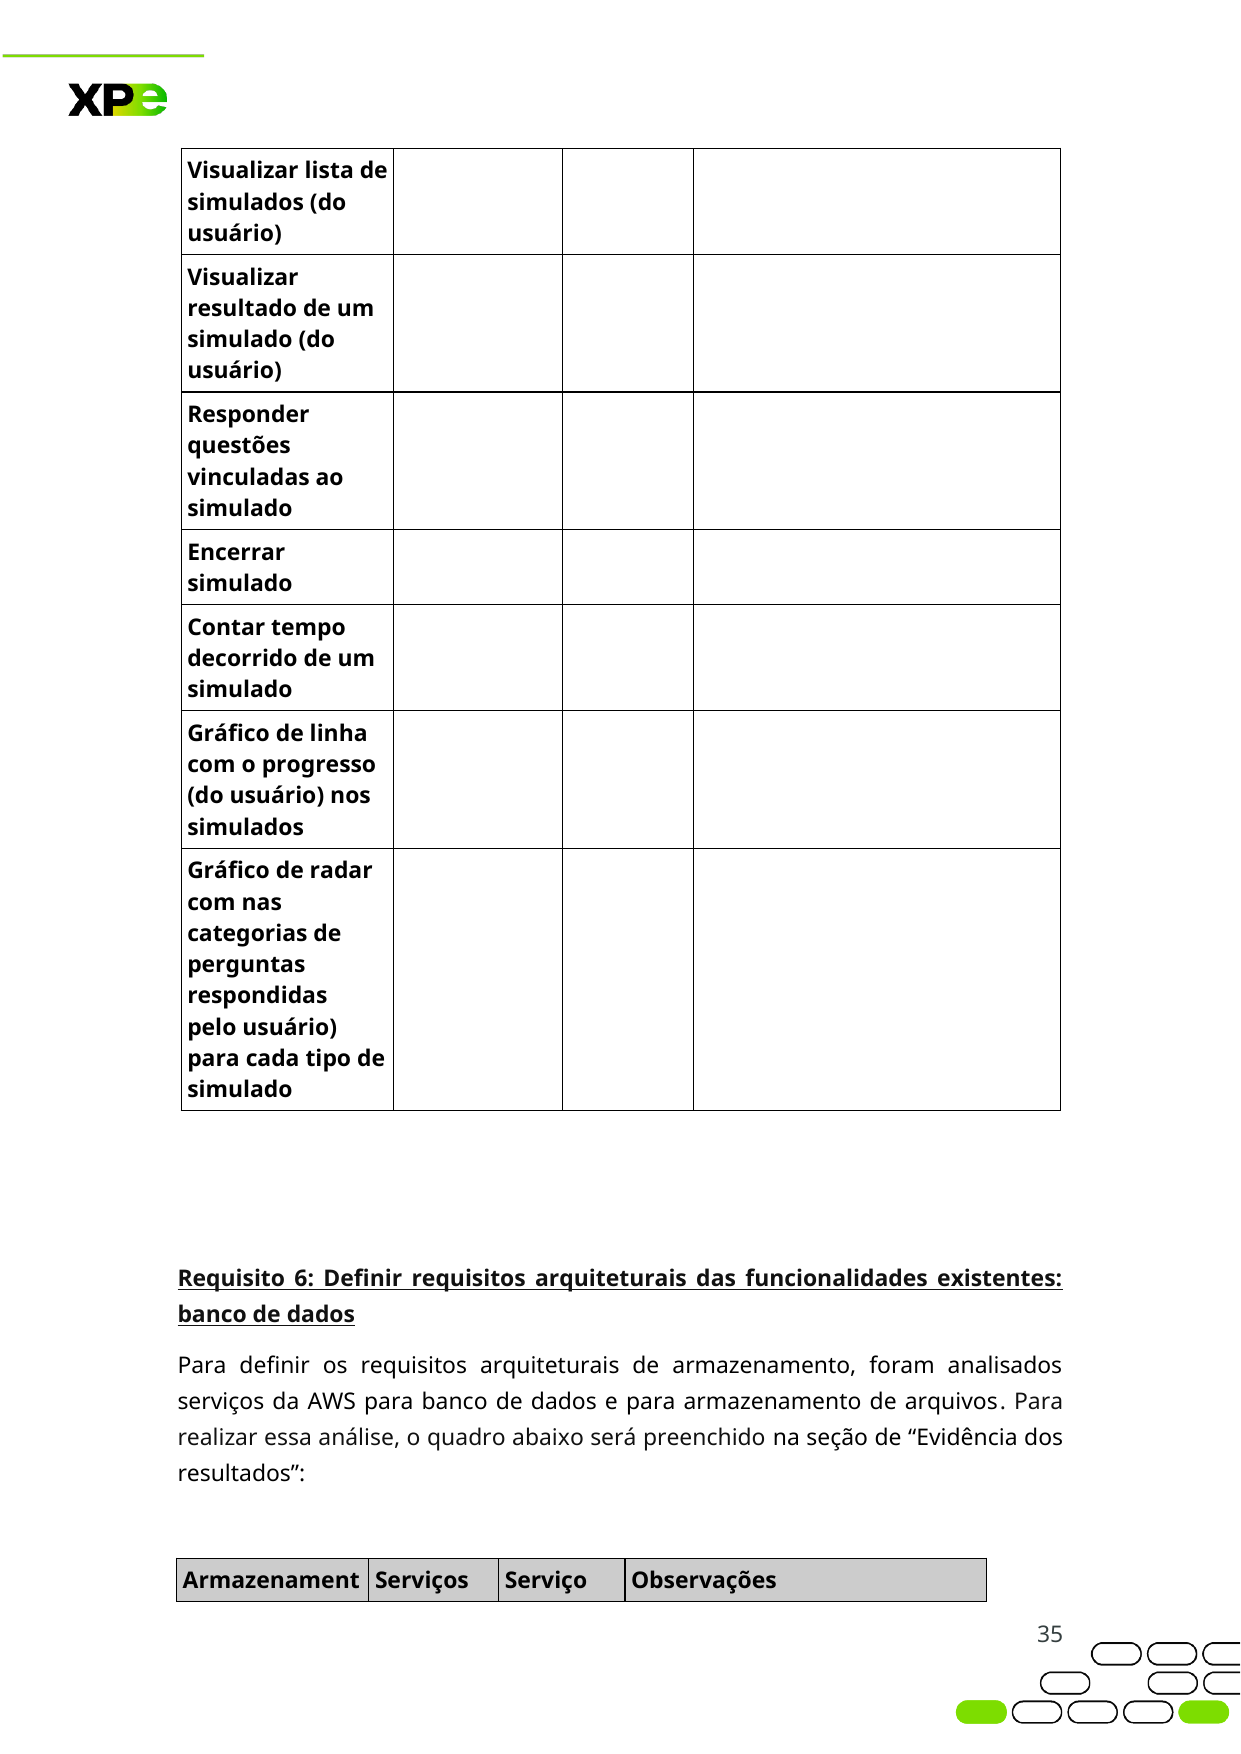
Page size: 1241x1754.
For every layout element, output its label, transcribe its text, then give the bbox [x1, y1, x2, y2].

table_cell [694, 149, 1060, 254]
table_cell [694, 393, 1060, 529]
table_cell Gráfico de linha com o progresso (do usuário) nos simulados [182, 711, 393, 848]
table_cell [563, 149, 693, 254]
table_cell [694, 530, 1060, 604]
table_header Serviços [369, 1559, 498, 1601]
text Requisito 6: Definir requisitos arquiteturais das funcionalidades existentes: [177, 1262, 1063, 1289]
table_cell [563, 849, 693, 1110]
table_cell [563, 393, 693, 529]
table_cell [694, 605, 1060, 710]
table_cell [394, 849, 562, 1110]
table_cell Contar tempo decorrido de um simulado [182, 605, 393, 710]
table_cell [563, 711, 693, 848]
table_cell [563, 255, 693, 391]
table_cell Visualizar lista de simulados (do usuário) [182, 149, 393, 254]
table_cell Gráfico de radar com nas categorias de perguntas respondidas pelo usuário) para cada tipo de simulado [182, 849, 393, 1110]
table_header Observações [626, 1559, 986, 1601]
table_cell [394, 255, 562, 391]
table_cell [394, 393, 562, 529]
table_cell [563, 530, 693, 604]
table_cell [394, 711, 562, 848]
text banco de dados [177, 1290, 1063, 1329]
table_cell Encerrar simulado [182, 530, 393, 604]
table_cell [694, 711, 1060, 848]
table_cell [394, 530, 562, 604]
table_header Armazenament [177, 1559, 368, 1601]
table_cell [394, 605, 562, 710]
table_cell [394, 149, 562, 254]
table_cell [694, 255, 1060, 391]
text Para definir os requisitos arquiteturais de armazenamento, foram analisados serviços da AWS para banco de dados e para armazenamento de arquivos. Para realizar essa análise, o quadro abaixo será preenchido na seção de “Evidência dos resultados”: [177, 1349, 1063, 1488]
table_cell [694, 849, 1060, 1110]
table_cell Responder questões vinculadas ao simulado [182, 393, 393, 529]
picture [955, 1642, 1241, 1724]
table_header Serviço [499, 1559, 624, 1601]
table_cell [563, 605, 693, 710]
table_cell Visualizar resultado de um simulado (do usuário) [182, 255, 393, 391]
picture [2, 51, 205, 148]
